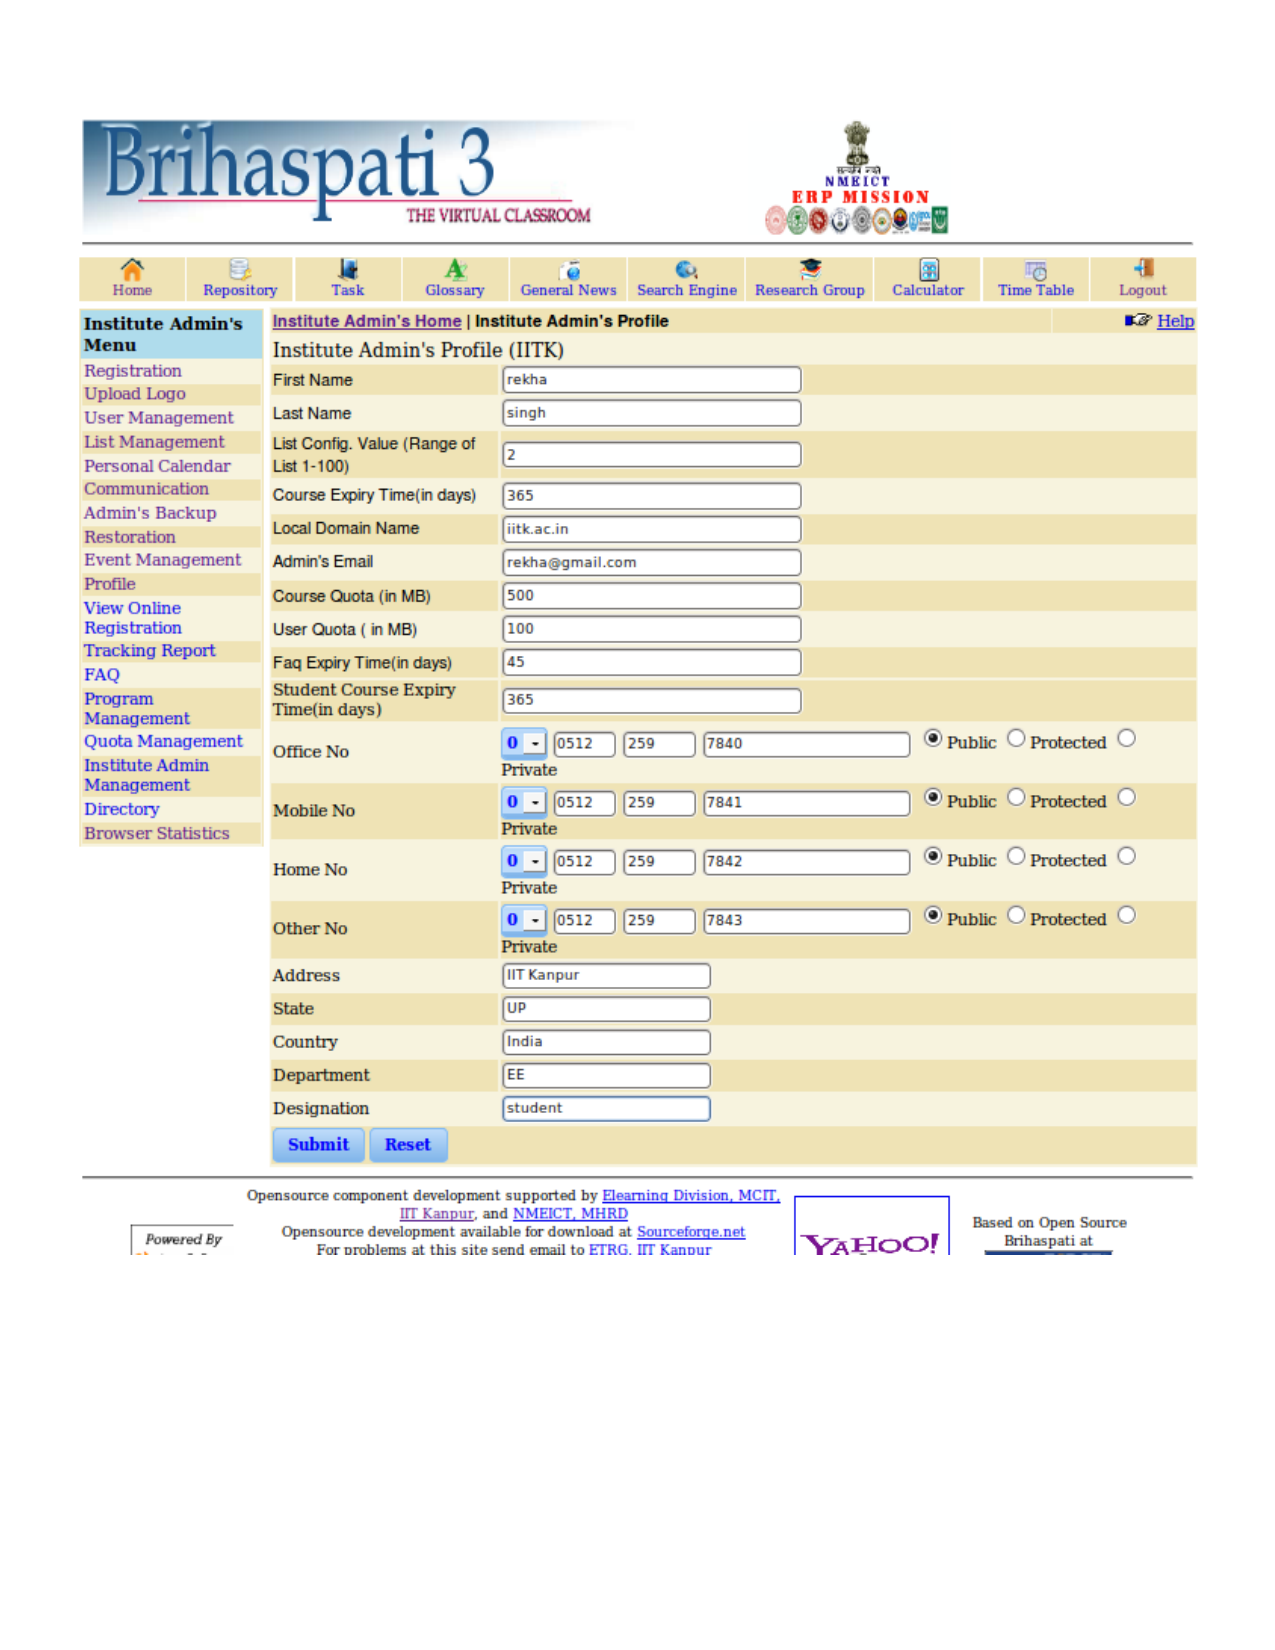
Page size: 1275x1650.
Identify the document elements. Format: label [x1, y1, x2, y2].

picture [75, 115, 1200, 1255]
